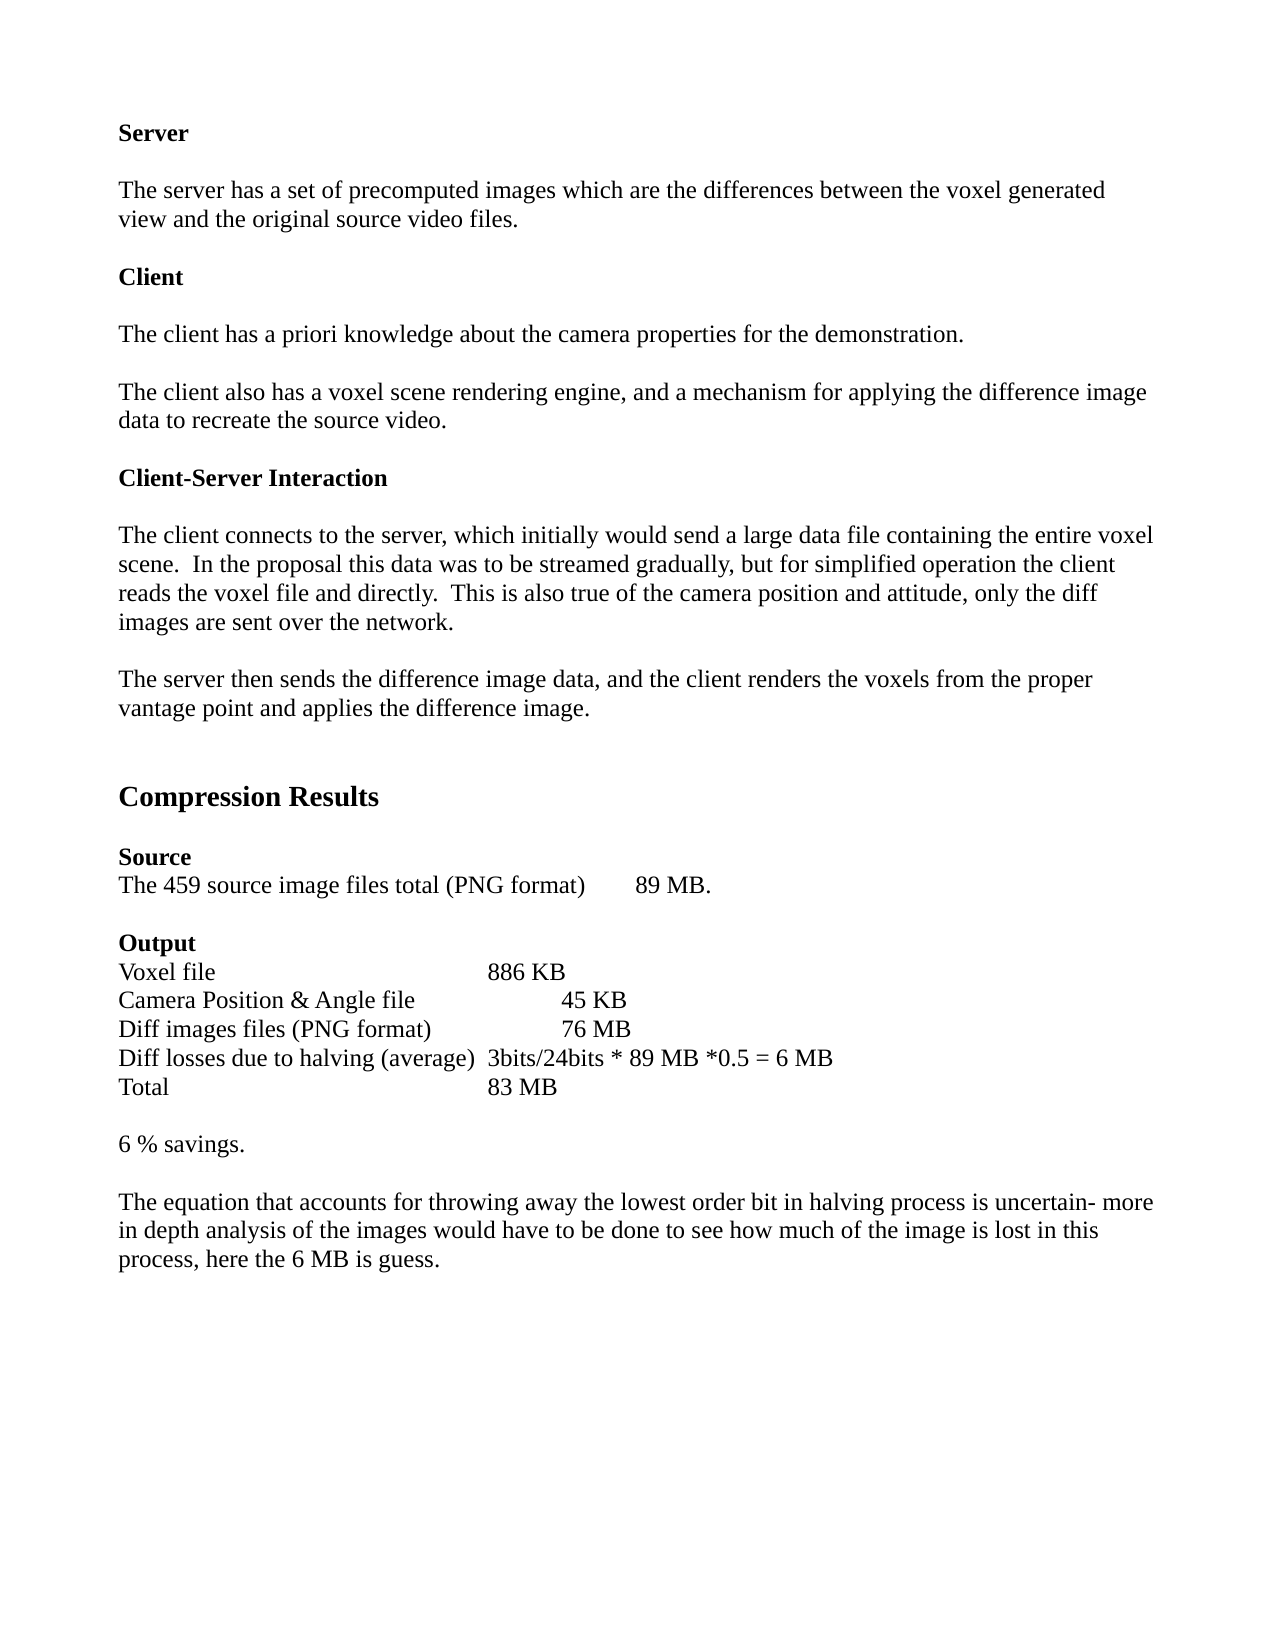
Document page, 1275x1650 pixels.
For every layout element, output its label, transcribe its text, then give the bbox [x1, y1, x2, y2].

text Total 83 MB [118, 1072, 1157, 1100]
text The 459 source image files total (PNG format) 89 MB. [118, 870, 1157, 899]
text The server then sends the difference image data, and the client renders the voxels from the proper vantage point and applies the difference image. [118, 664, 1157, 722]
text The server has a set of precomputed images which are the differences between the voxel generated view and the original source video files. [118, 176, 1157, 233]
text Source [118, 842, 1157, 870]
text Compression Results [118, 779, 1157, 813]
text Camera Position & Angle file 45 KB [118, 985, 1157, 1014]
text The equation that accounts for throwing away the lowest order bit in halving process is uncertain- more in depth analysis of the images would have to be done to see how much of the image is lost in this process, here the 6 MB is guess. [118, 1187, 1157, 1273]
text Server [118, 118, 1157, 147]
text Voxel file 886 KB [118, 957, 1157, 985]
text Diff images files (PNG format) 76 MB [118, 1014, 1157, 1043]
text The client has a priori knowledge about the camera properties for the demonstration. [118, 319, 1157, 348]
text The client connects to the server, which initially would send a large data file containing the entire voxel scene. In the proposal this data was to be streamed gradually, but for simplified operation the client reads the voxel file and directly. This is also true of the camera position and attitude, only the diff images are sent over the network. [118, 521, 1157, 636]
text Diff losses due to halving (average) 3bits/24bits * 89 MB *0.5 = 6 MB [118, 1043, 1157, 1072]
text 6 % savings. [118, 1129, 1157, 1158]
text Client [118, 262, 1157, 291]
text The client also has a voxel scene rendering engine, and a mechanism for applying the difference image data to recreate the source video. [118, 377, 1157, 434]
text Client-Server Interaction [118, 463, 1157, 492]
text Output [118, 928, 1157, 957]
